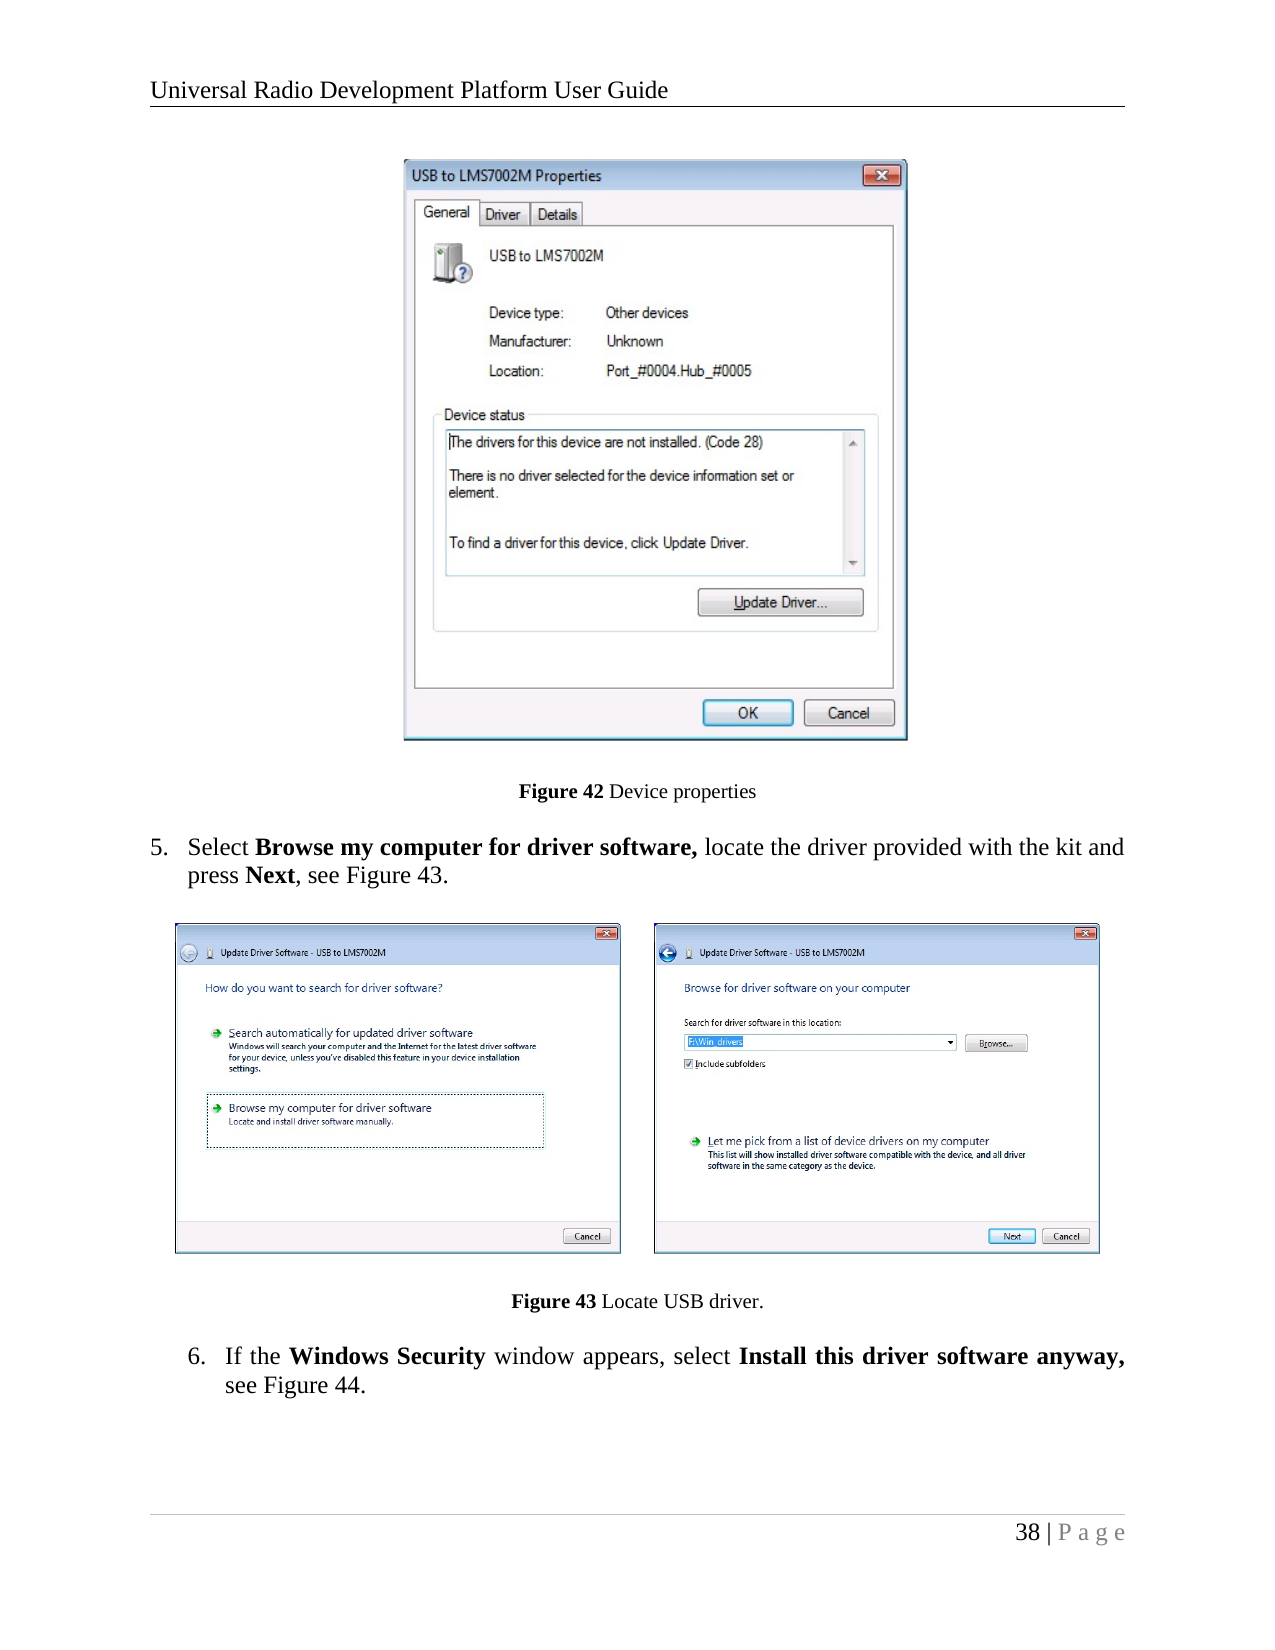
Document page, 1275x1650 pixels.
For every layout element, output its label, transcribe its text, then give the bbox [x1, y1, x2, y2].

text Figure 43 Locate USB driver. [150, 1289, 1125, 1313]
picture [403, 159, 909, 742]
list If the Windows Security window appears, select Install this driver software anyway, see Figure 44. [187, 1341, 1125, 1399]
picture [175, 923, 621, 1256]
text Figure 42 Device properties [150, 779, 1125, 803]
list Select Browse my computer for driver software, locate the driver provided with the kit and press Next, see Figure 43. [150, 832, 1125, 889]
picture [654, 923, 1100, 1256]
